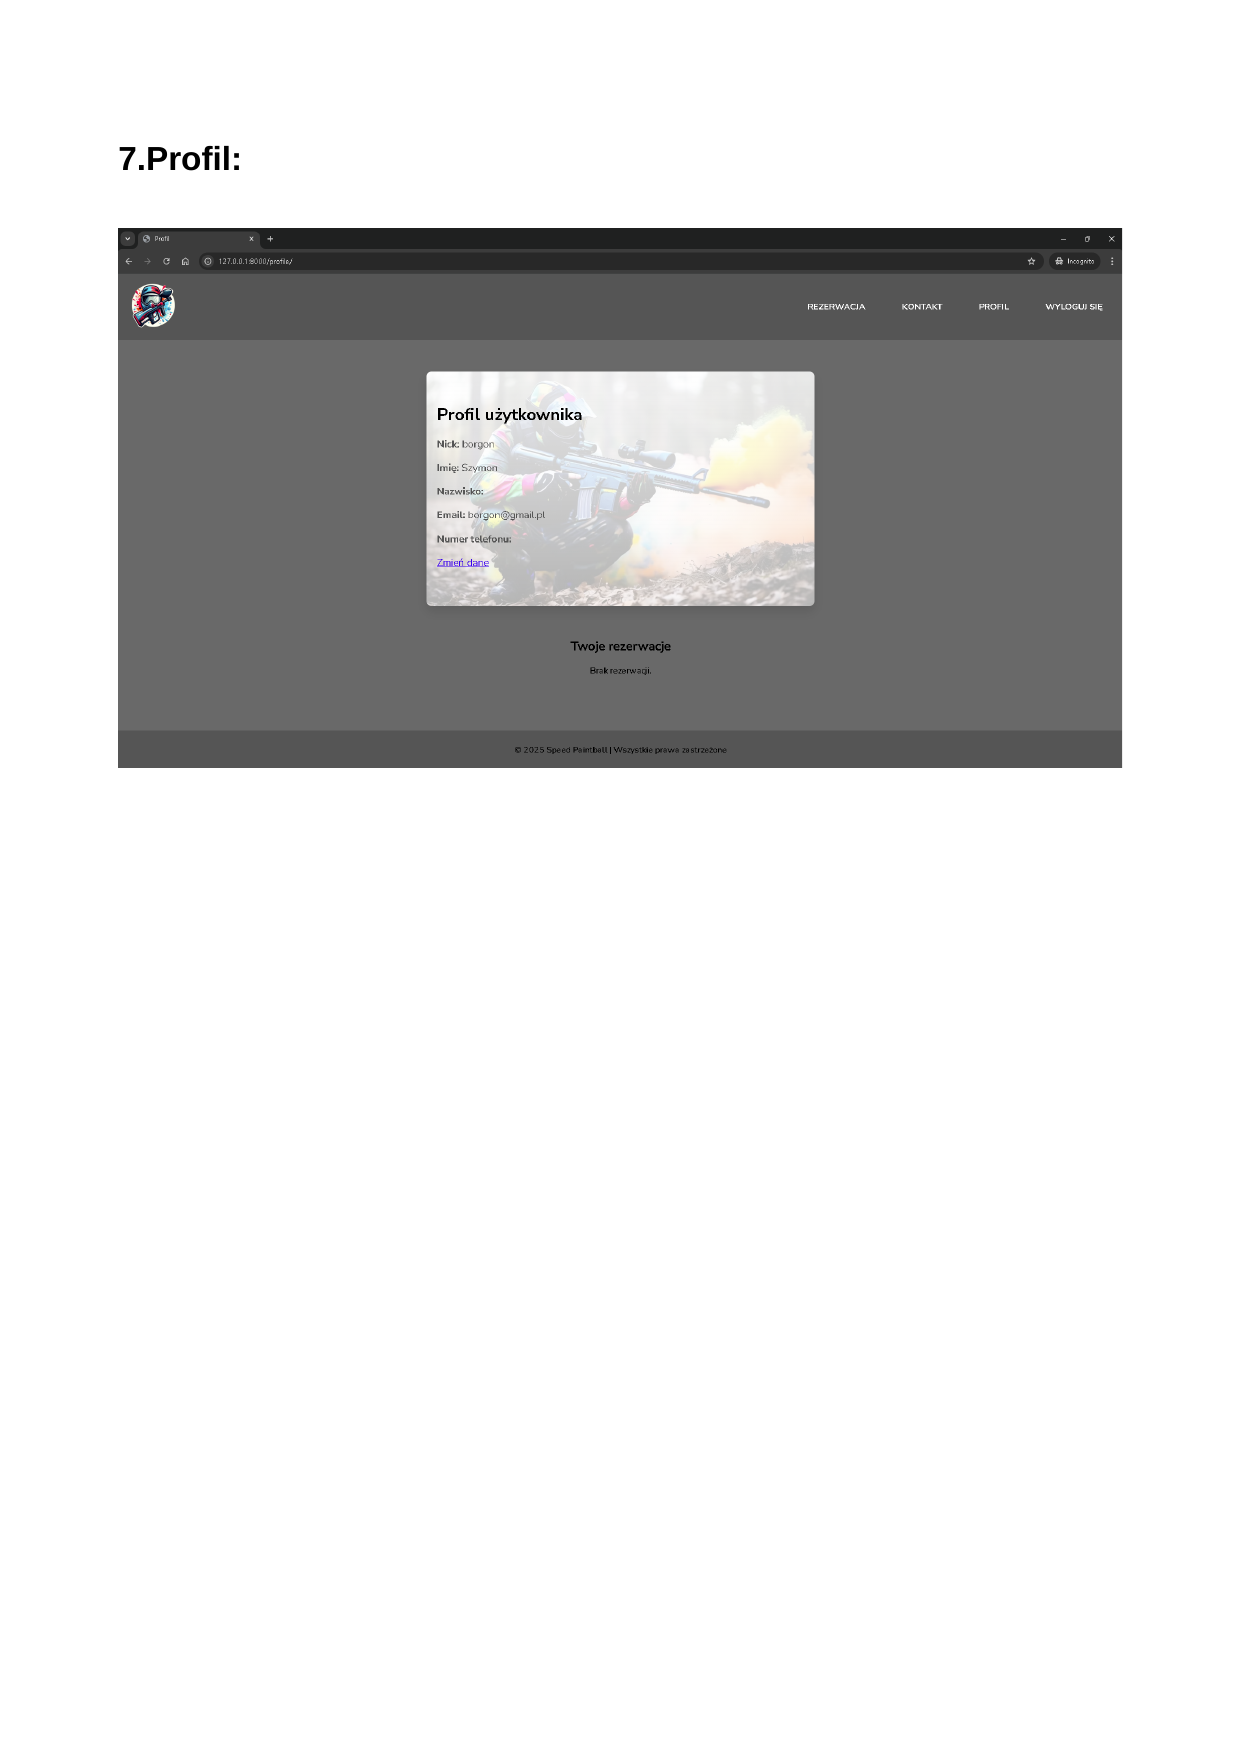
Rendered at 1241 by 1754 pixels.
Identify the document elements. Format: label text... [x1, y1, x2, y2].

picture [118, 228, 1123, 768]
subtitle 7.Profil: [118, 139, 1122, 216]
